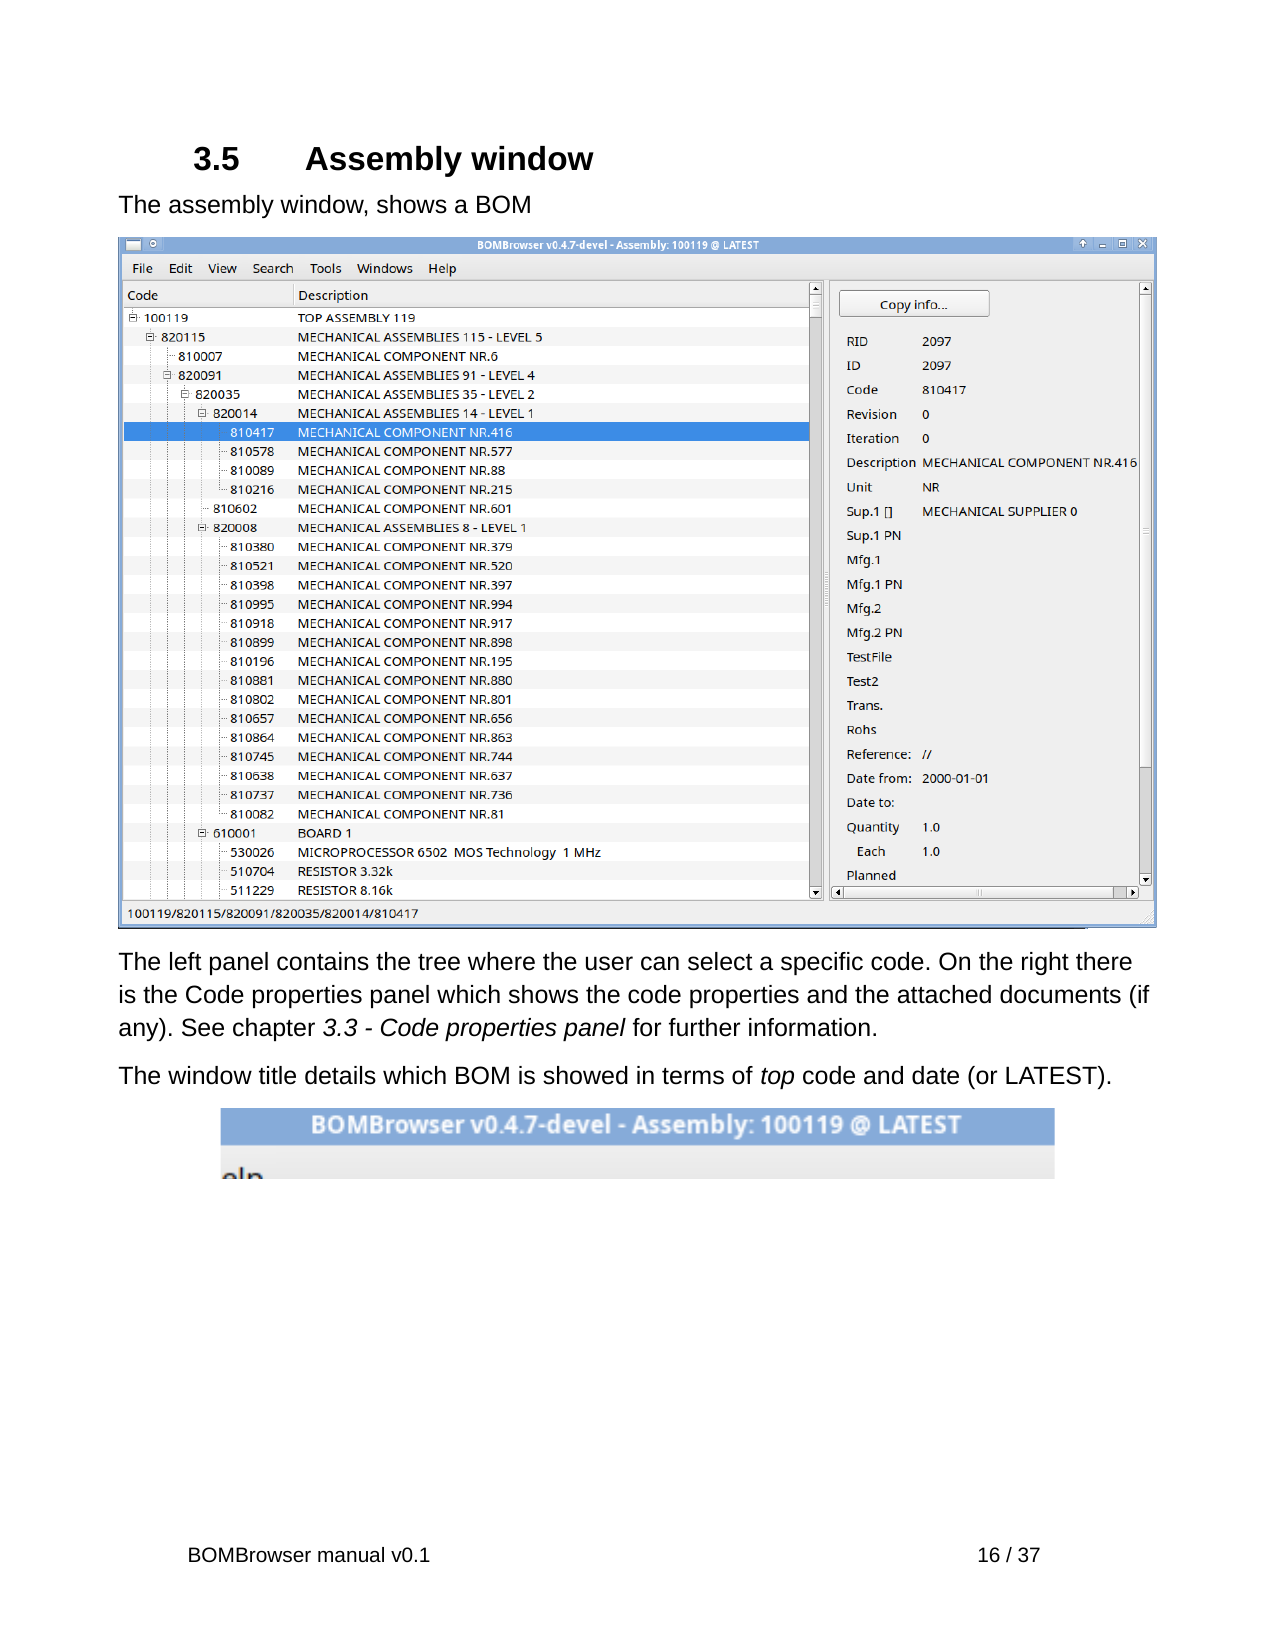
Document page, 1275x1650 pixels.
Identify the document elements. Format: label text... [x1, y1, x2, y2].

text The assembly window, shows a BOM [118, 190, 1157, 219]
text The left panel contains the tree where the user can select a specific code. On the right there is the Code properties panel which shows the code properties and the attached documents (if any). See chapter 3.3 - Code properties panel for further information. [118, 947, 1157, 1042]
text The window title details which BOM is showed in terms of top code and date (or LATEST). [118, 1061, 1157, 1089]
subtitle Assembly window [193, 139, 1157, 177]
picture [118, 237, 1157, 929]
